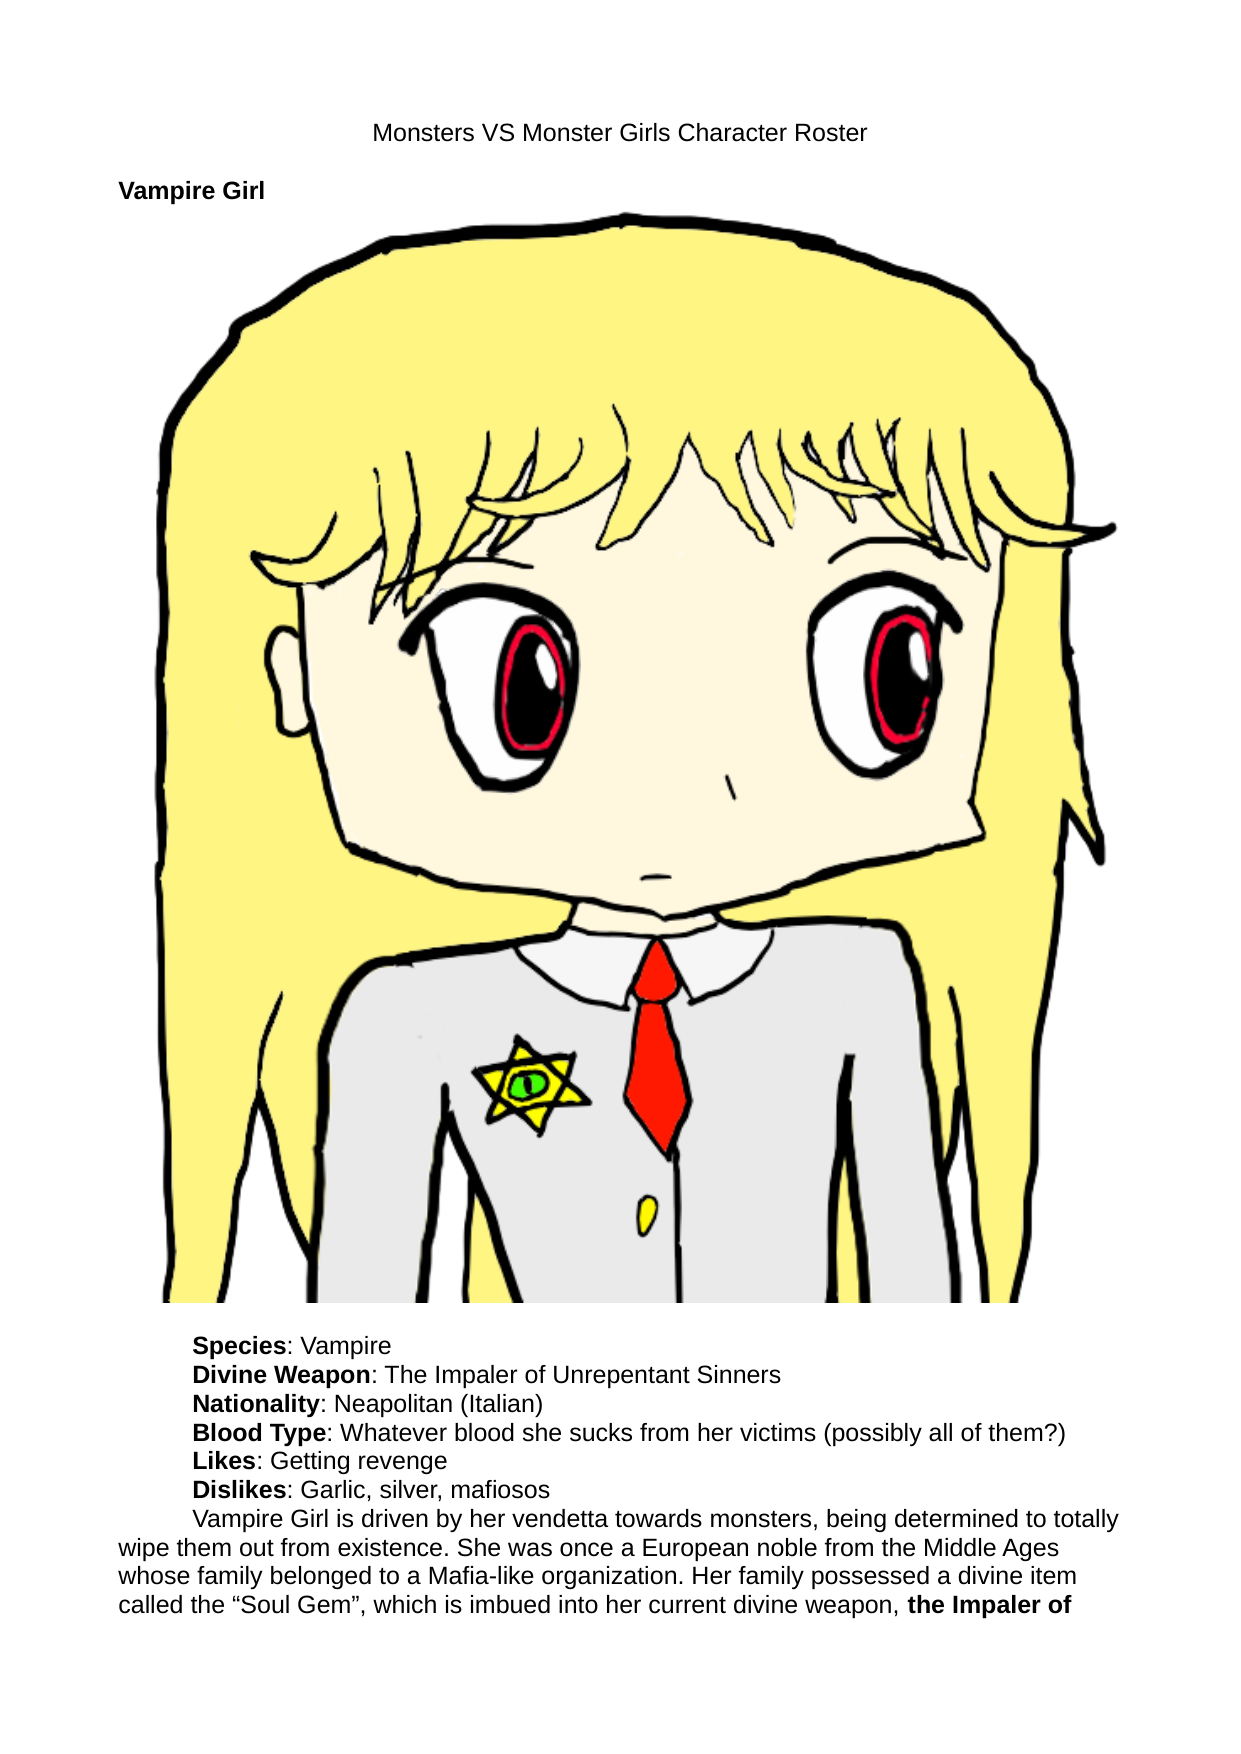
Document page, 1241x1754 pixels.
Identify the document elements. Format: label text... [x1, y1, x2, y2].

text Nationality: Neapolitan (Italian) [118, 1389, 1122, 1417]
text Species: Vampire [118, 1331, 1122, 1360]
text Vampire Girl is driven by her vendetta towards monsters, being determined to totally wipe them out from existence. She was once a European noble from the Middle Ages whose family belonged to a Mafia-like organization. Her family possessed a divine item called the “Soul Gem”, which is imbued into her current divine weapon, the Impaler of [118, 1504, 1122, 1619]
text Likes: Getting revenge [118, 1446, 1122, 1475]
text Dislikes: Garlic, silver, mafiosos [118, 1475, 1122, 1504]
text Monsters VS Monster Girls Character Roster [118, 118, 1122, 147]
picture [118, 204, 1123, 1303]
text Blood Type: Whatever blood she sucks from her victims (possibly all of them?) [118, 1417, 1122, 1446]
text Divine Weapon: The Impaler of Unrepentant Sinners [118, 1360, 1122, 1389]
text Vampire Girl [118, 176, 1122, 204]
